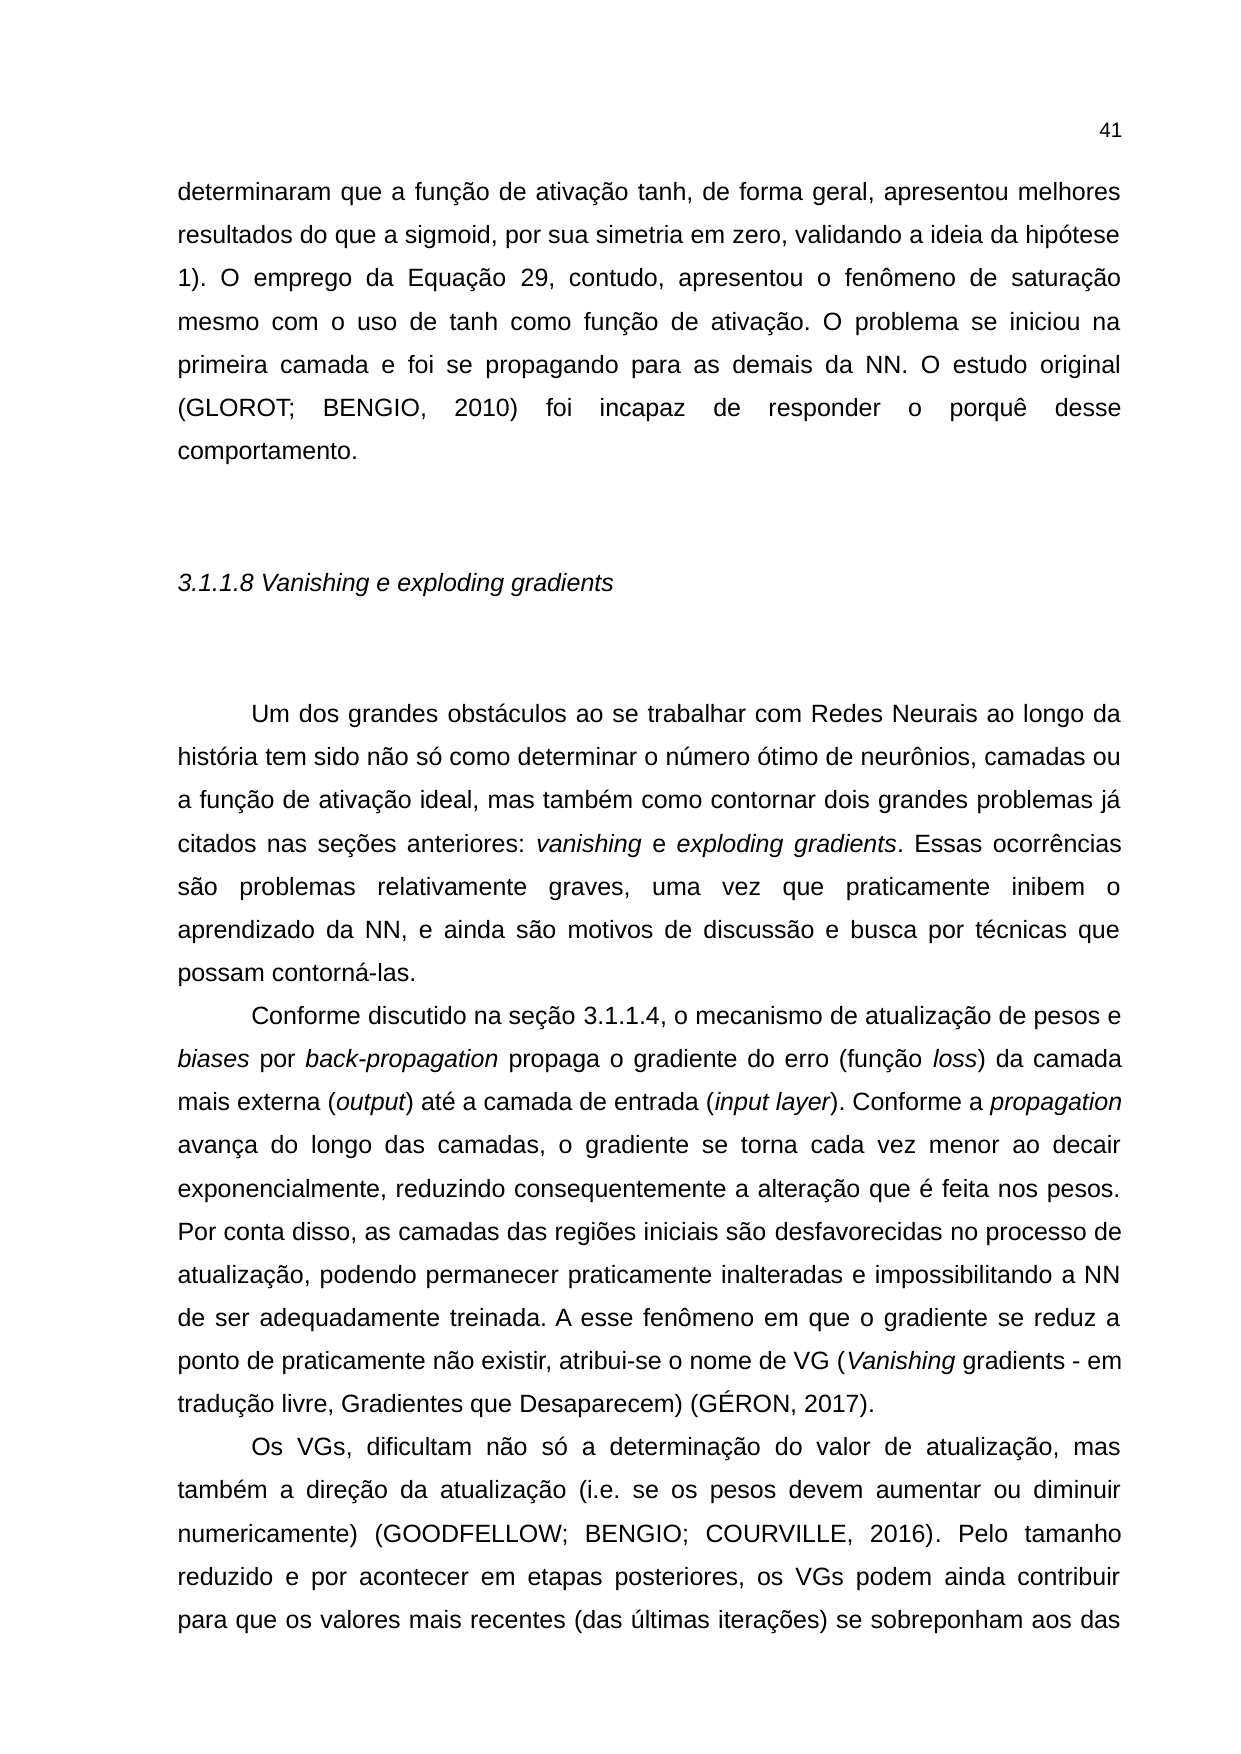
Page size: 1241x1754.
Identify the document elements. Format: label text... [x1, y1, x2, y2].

subtitle Vanishing e exploding gradients [177, 567, 1122, 596]
text Conforme discutido na seção 3.1.1.4, o mecanismo de atualização de pesos e biases por back-propagation propaga o gradiente do erro (função loss) da camada mais externa (output) até a camada de entrada (input layer). Conforme a propagation avança do longo das camadas, o gradiente se torna cada vez menor ao decair exponencialmente, reduzindo consequentemente a alteração que é feita nos pesos. Por conta disso, as camadas das regiões iniciais são desfavorecidas no processo de atualização, podendo permanecer praticamente inalteradas e impossibilitando a NN de ser adequadamente treinada. A esse fenômeno em que o gradiente se reduz a ponto de praticamente não existir, atribui-se o nome de VG (Vanishing gradients - em tradução livre, Gradientes que Desaparecem) (GÉRON, 2017). [177, 1001, 1122, 1418]
text determinaram que a função de ativação tanh, de forma geral, apresentou melhores resultados do que a sigmoid, por sua simetria em zero, validando a ideia da hipótese 1). O emprego da Equação 29, contudo, apresentou o fenômeno de saturação mesmo com o uso de tanh como função de ativação. O problema se iniciou na primeira camada e foi se propagando para as demais da NN. O estudo original (GLOROT; BENGIO, 2010) foi incapaz de responder o porquê desse comportamento. [177, 177, 1122, 464]
text Um dos grandes obstáculos ao se trabalhar com Redes Neurais ao longo da história tem sido não só como determinar o número ótimo de neurônios, camadas ou a função de ativação ideal, mas também como contornar dois grandes problemas já citados nas seções anteriores: vanishing e exploding gradients. Essas ocorrências são problemas relativamente graves, uma vez que praticamente inibem o aprendizado da NN, e ainda são motivos de discussão e busca por técnicas que possam contorná-las. [177, 699, 1122, 987]
text Os VGs, dificultam não só a determinação do valor de atualização, mas também a direção da atualização (i.e. se os pesos devem aumentar ou diminuir numericamente) (GOODFELLOW; BENGIO; COURVILLE, 2016). Pelo tamanho reduzido e por acontecer em etapas posteriores, os VGs podem ainda contribuir para que os valores mais recentes (das últimas iterações) se sobreponham aos das [177, 1432, 1122, 1633]
